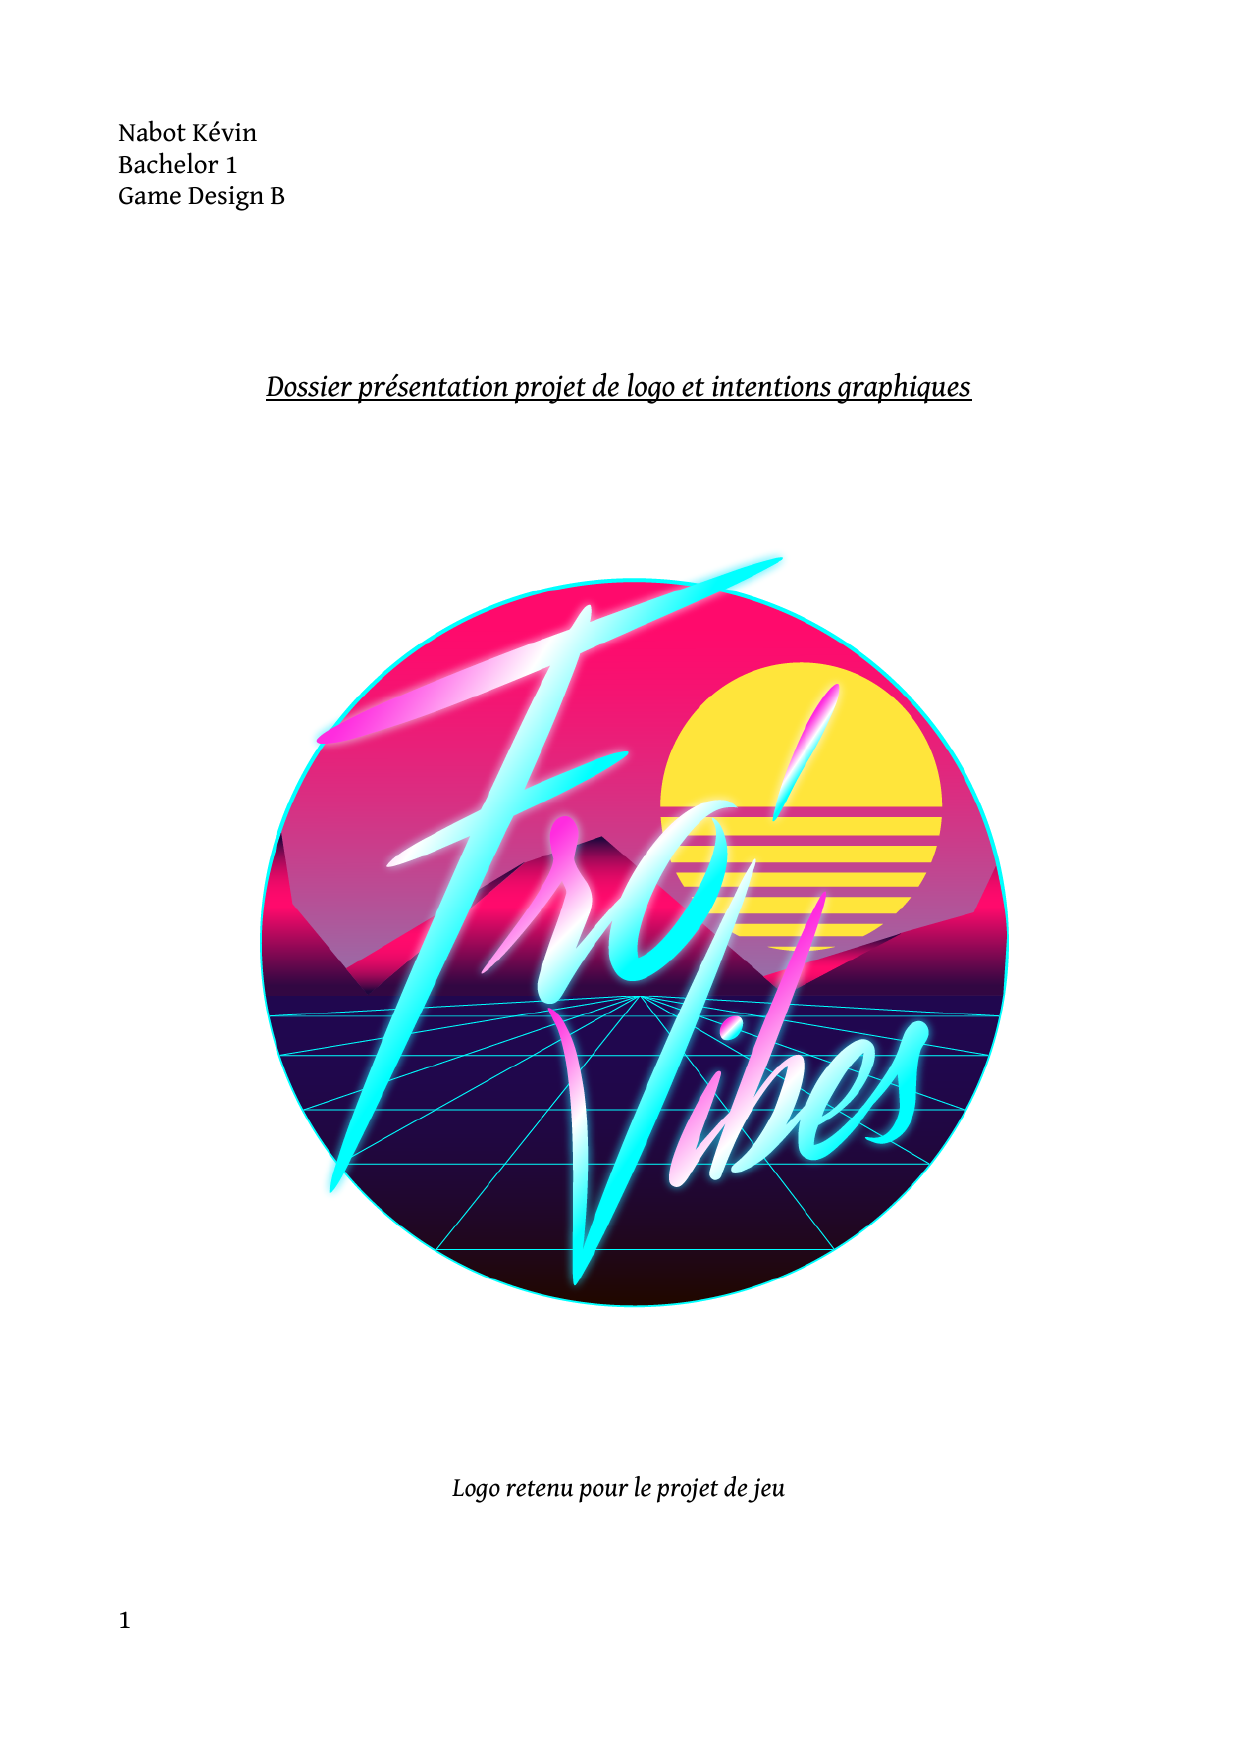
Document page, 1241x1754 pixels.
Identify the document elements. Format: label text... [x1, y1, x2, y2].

text Bachelor 1 [118, 149, 1122, 181]
picture [118, 432, 1123, 1437]
text Nabot Kévin [118, 118, 1122, 149]
text Dossier présentation projet de logo et intentions graphiques [118, 369, 1122, 405]
text Logo retenu pour le projet de jeu [118, 1472, 1122, 1504]
text Game Design B [118, 181, 1122, 212]
